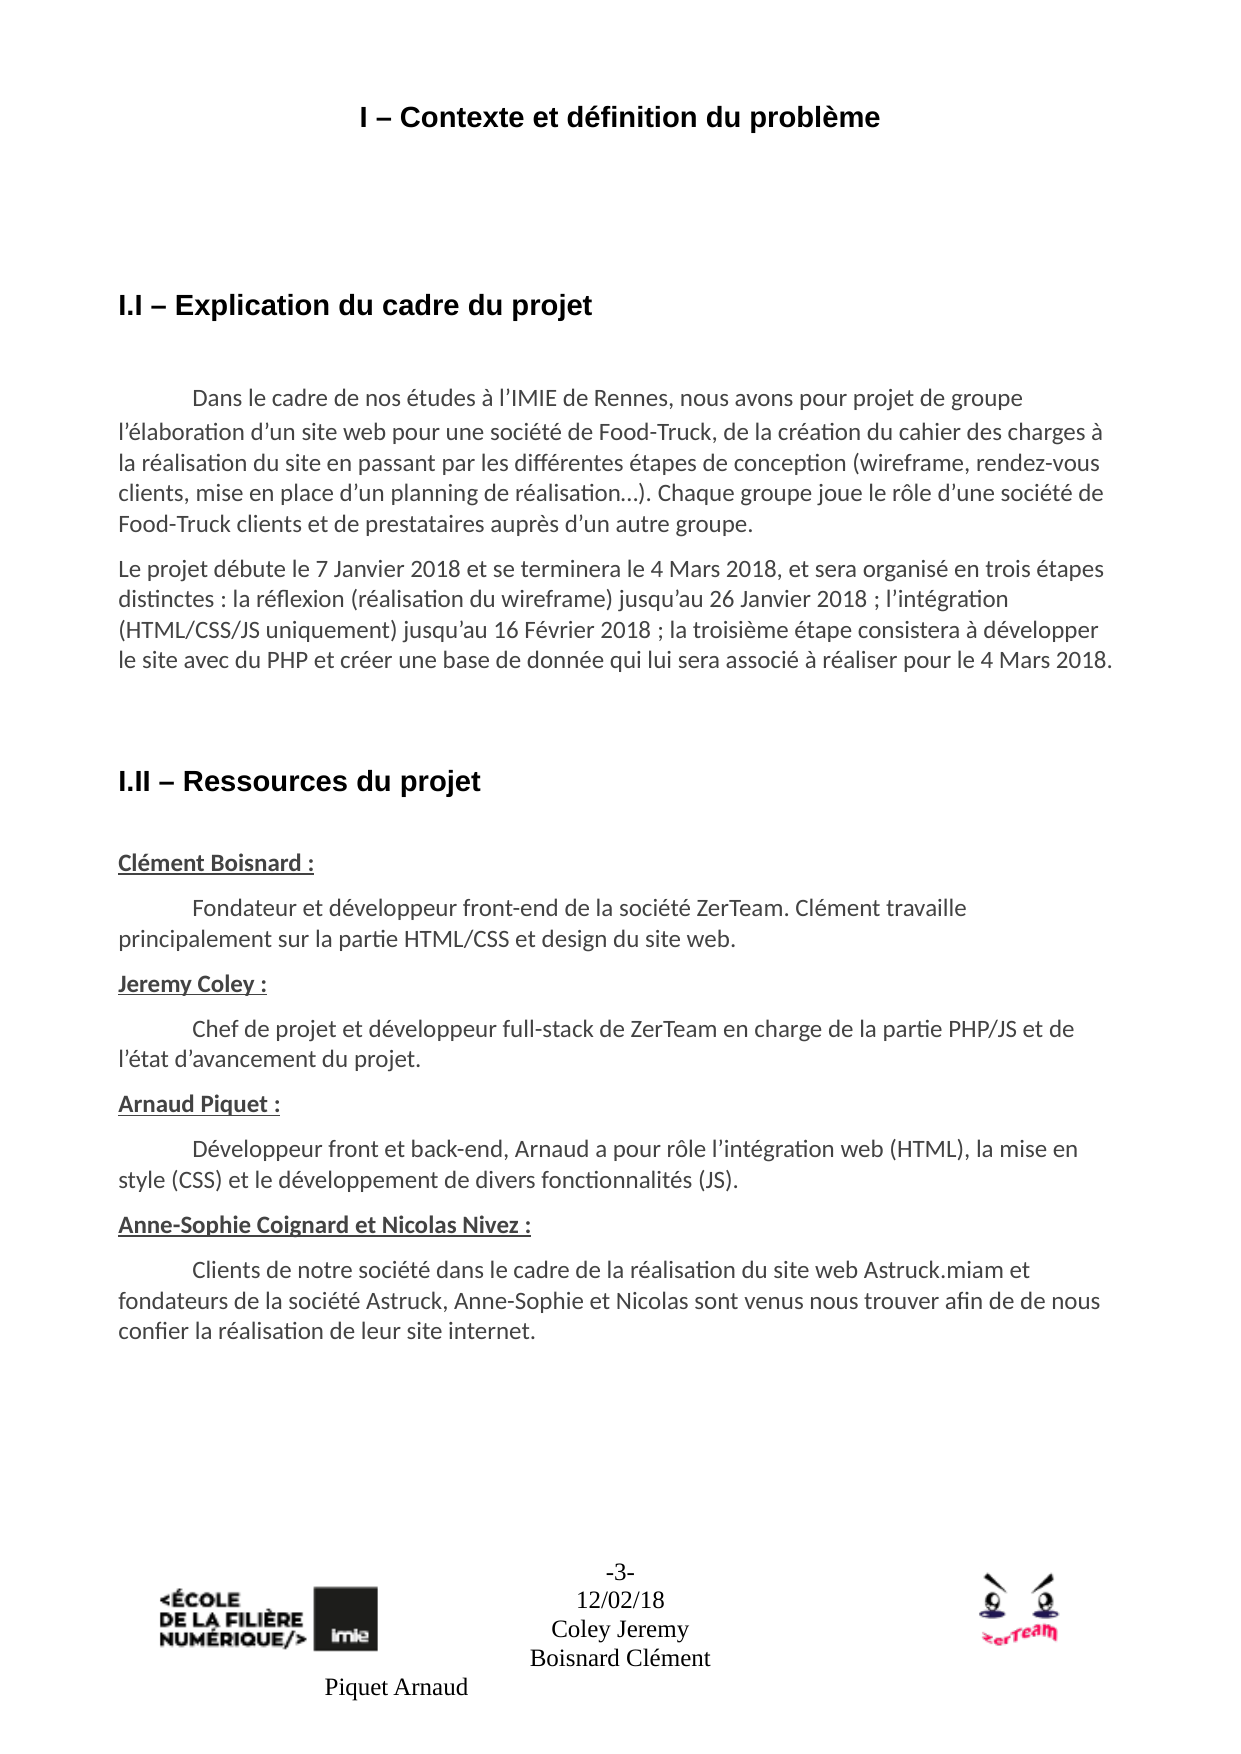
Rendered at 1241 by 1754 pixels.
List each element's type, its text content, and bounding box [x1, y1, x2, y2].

text Chef de projet et développeur full-stack de ZerTeam en charge de la partie PHP/JS et de l’état d’avancement du projet. [118, 1013, 1122, 1074]
text Anne-Sophie Coignard et Nicolas Nivez : [118, 1209, 1122, 1240]
text Fondateur et développeur front-end de la société ZerTeam. Clément travaille principalement sur la partie HTML/CSS et design du site web. [118, 892, 1122, 953]
text Clément Boisnard : [118, 847, 1122, 878]
subtitle I.I – Explication du cadre du projet [118, 288, 1122, 321]
text Le projet débute le 7 Janvier 2018 et se terminera le 4 Mars 2018, et sera organisé en trois étapes distinctes : la réflexion (réalisation du wireframe) jusqu’au 26 Janvier 2018 ; l’intégration (HTML/CSS/JS uniquement) jusqu’au 16 Février 2018 ; la troisième étape consistera à développer le site avec du PHP et créer une base de donnée qui lui sera associé à réaliser pour le 4 Mars 2018. [118, 553, 1122, 675]
subtitle I – Contexte et définition du problème [118, 100, 1122, 133]
text Jeremy Coley : [118, 968, 1122, 998]
text Développeur front et back-end, Arnaud a pour rôle l’intégration web (HTML), la mise en style (CSS) et le développement de divers fonctionnalités (JS). [118, 1134, 1122, 1195]
text Arnaud Piquet : [118, 1088, 1122, 1119]
text Dans le cadre de nos études à l’IMIE de Rennes, nous avons pour projet de groupe l’élaboration d’un site web pour une société de Food-Truck, de la création du cahier des charges à la réalisation du site en passant par les différentes étapes de conception (wireframe, rendez-vous clients, mise en place d’un planning de réalisation…). Chaque groupe joue le rôle d’une société de Food-Truck clients et de prestataires auprès d’un autre groupe. [118, 370, 1122, 538]
text Clients de notre société dans le cadre de la réalisation du site web Astruck.miam et fondateurs de la société Astruck, Anne-Sophie et Nicolas sont venus nous trouver afin de de nous confier la réalisation de leur site internet. [118, 1254, 1122, 1346]
subtitle I.II – Ressources du projet [118, 764, 1122, 798]
